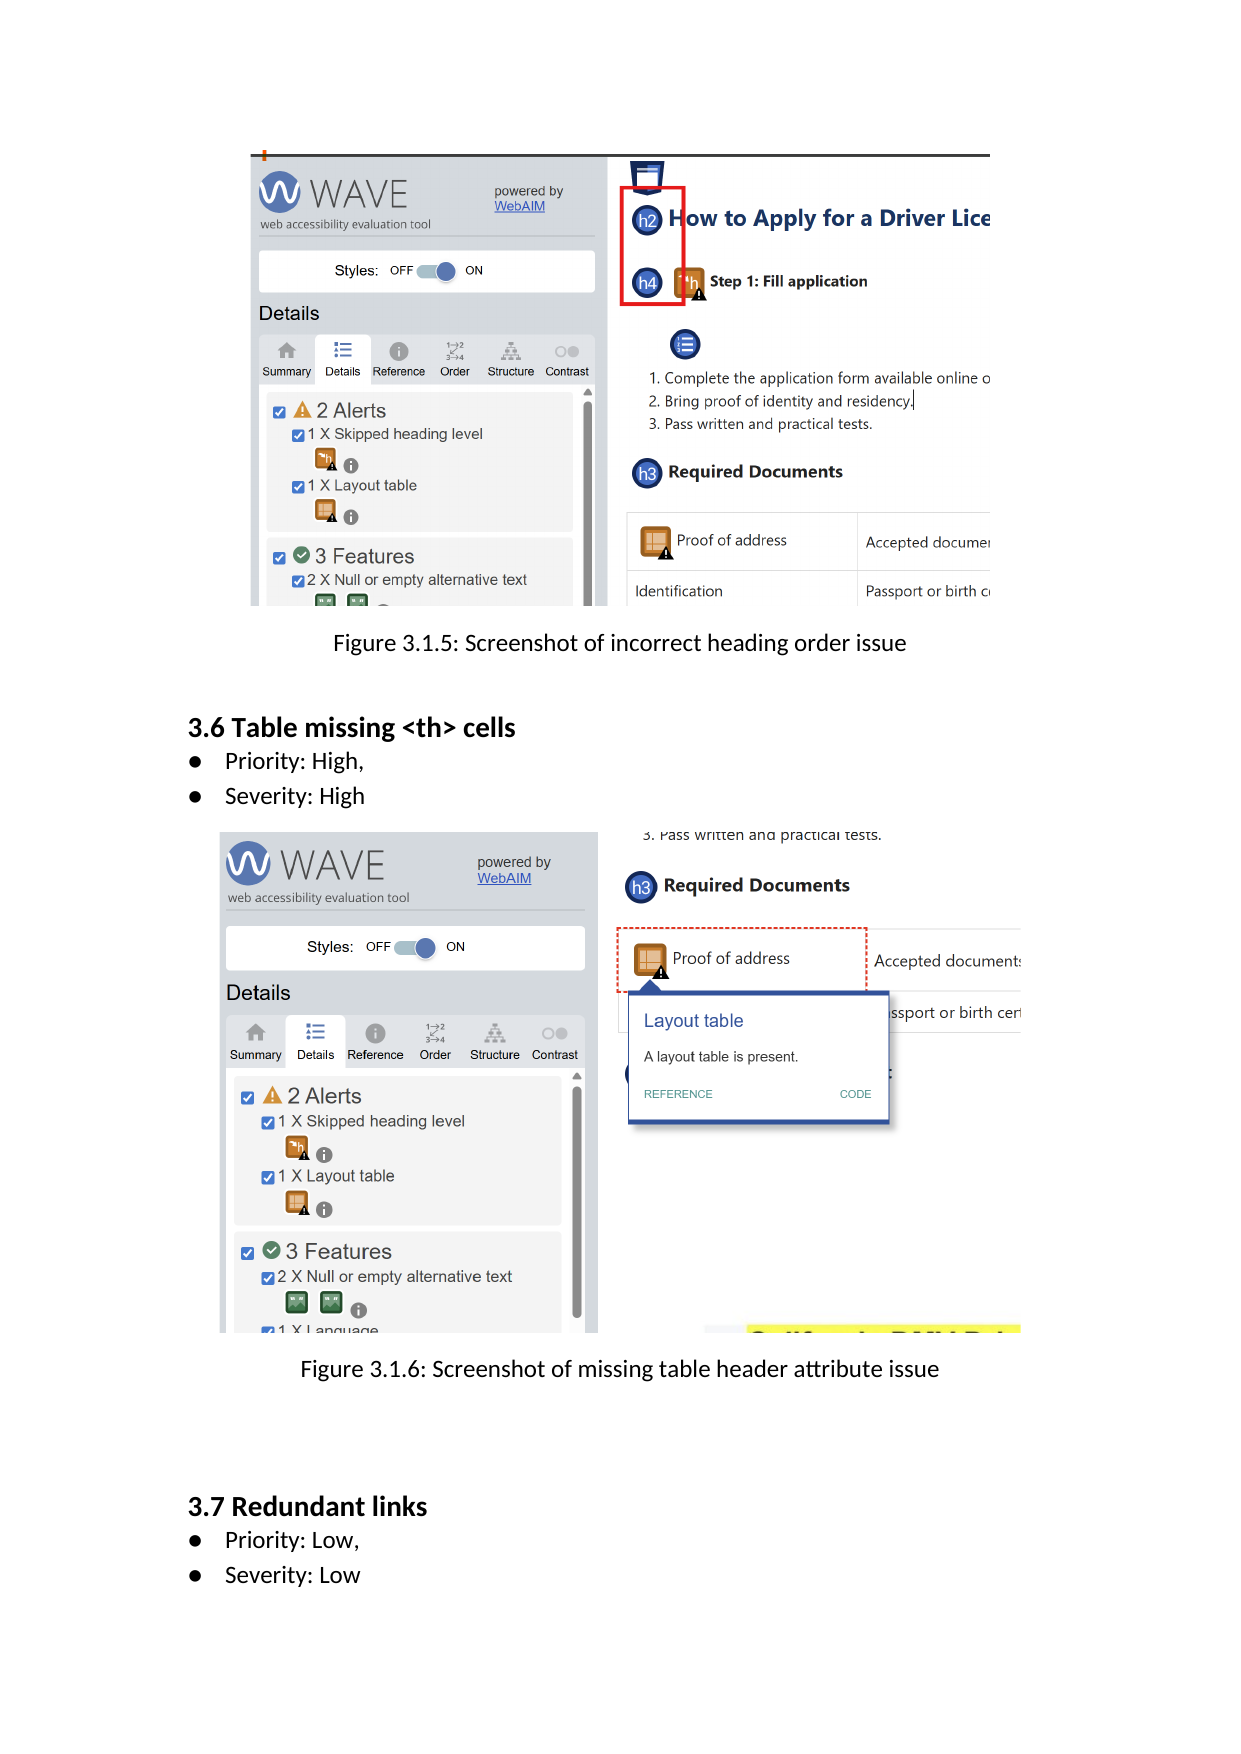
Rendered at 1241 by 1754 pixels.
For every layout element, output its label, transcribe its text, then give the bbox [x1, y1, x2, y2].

picture [219, 832, 1021, 1333]
subtitle 3.7 Redundant links [187, 1488, 1090, 1524]
subtitle Figure 3.1.6: Screenshot of missing table header attribute issue [150, 1354, 1090, 1384]
list Severity: High [187, 780, 1090, 811]
subtitle Figure 3.1.5: Screenshot of incorrect heading order issue [150, 627, 1090, 657]
subtitle 3.6 Table missing <th> cells [187, 709, 1090, 745]
list Priority: High, [187, 745, 1090, 776]
list Priority: Low, [187, 1524, 1090, 1554]
picture [250, 150, 990, 606]
list Severity: Low [187, 1559, 1090, 1589]
